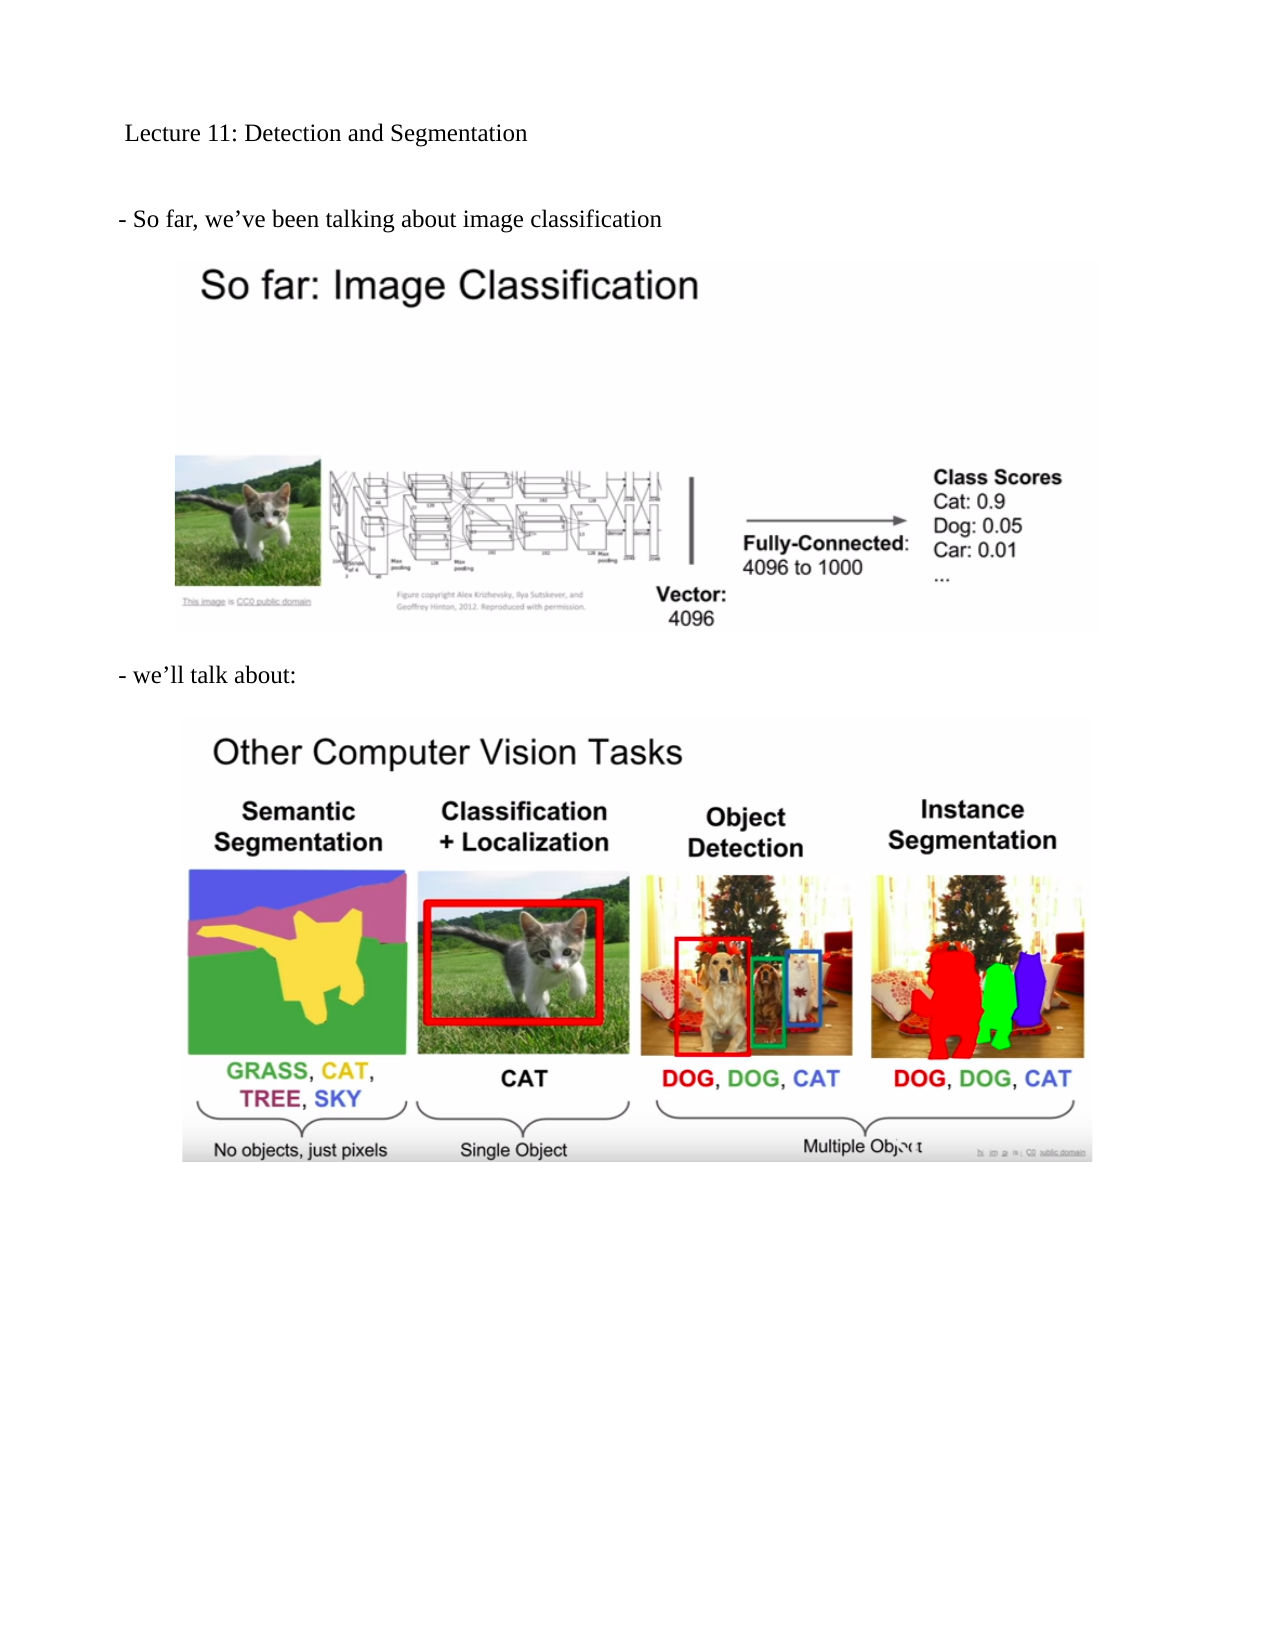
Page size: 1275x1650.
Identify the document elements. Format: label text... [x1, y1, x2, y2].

text - we’ll talk about: [118, 660, 1157, 689]
text - So far, we’ve been talking about image classification [118, 204, 1157, 233]
picture [182, 717, 1093, 1162]
picture [174, 261, 1101, 632]
text Lecture 11: Detection and Segmentation [118, 118, 1157, 147]
